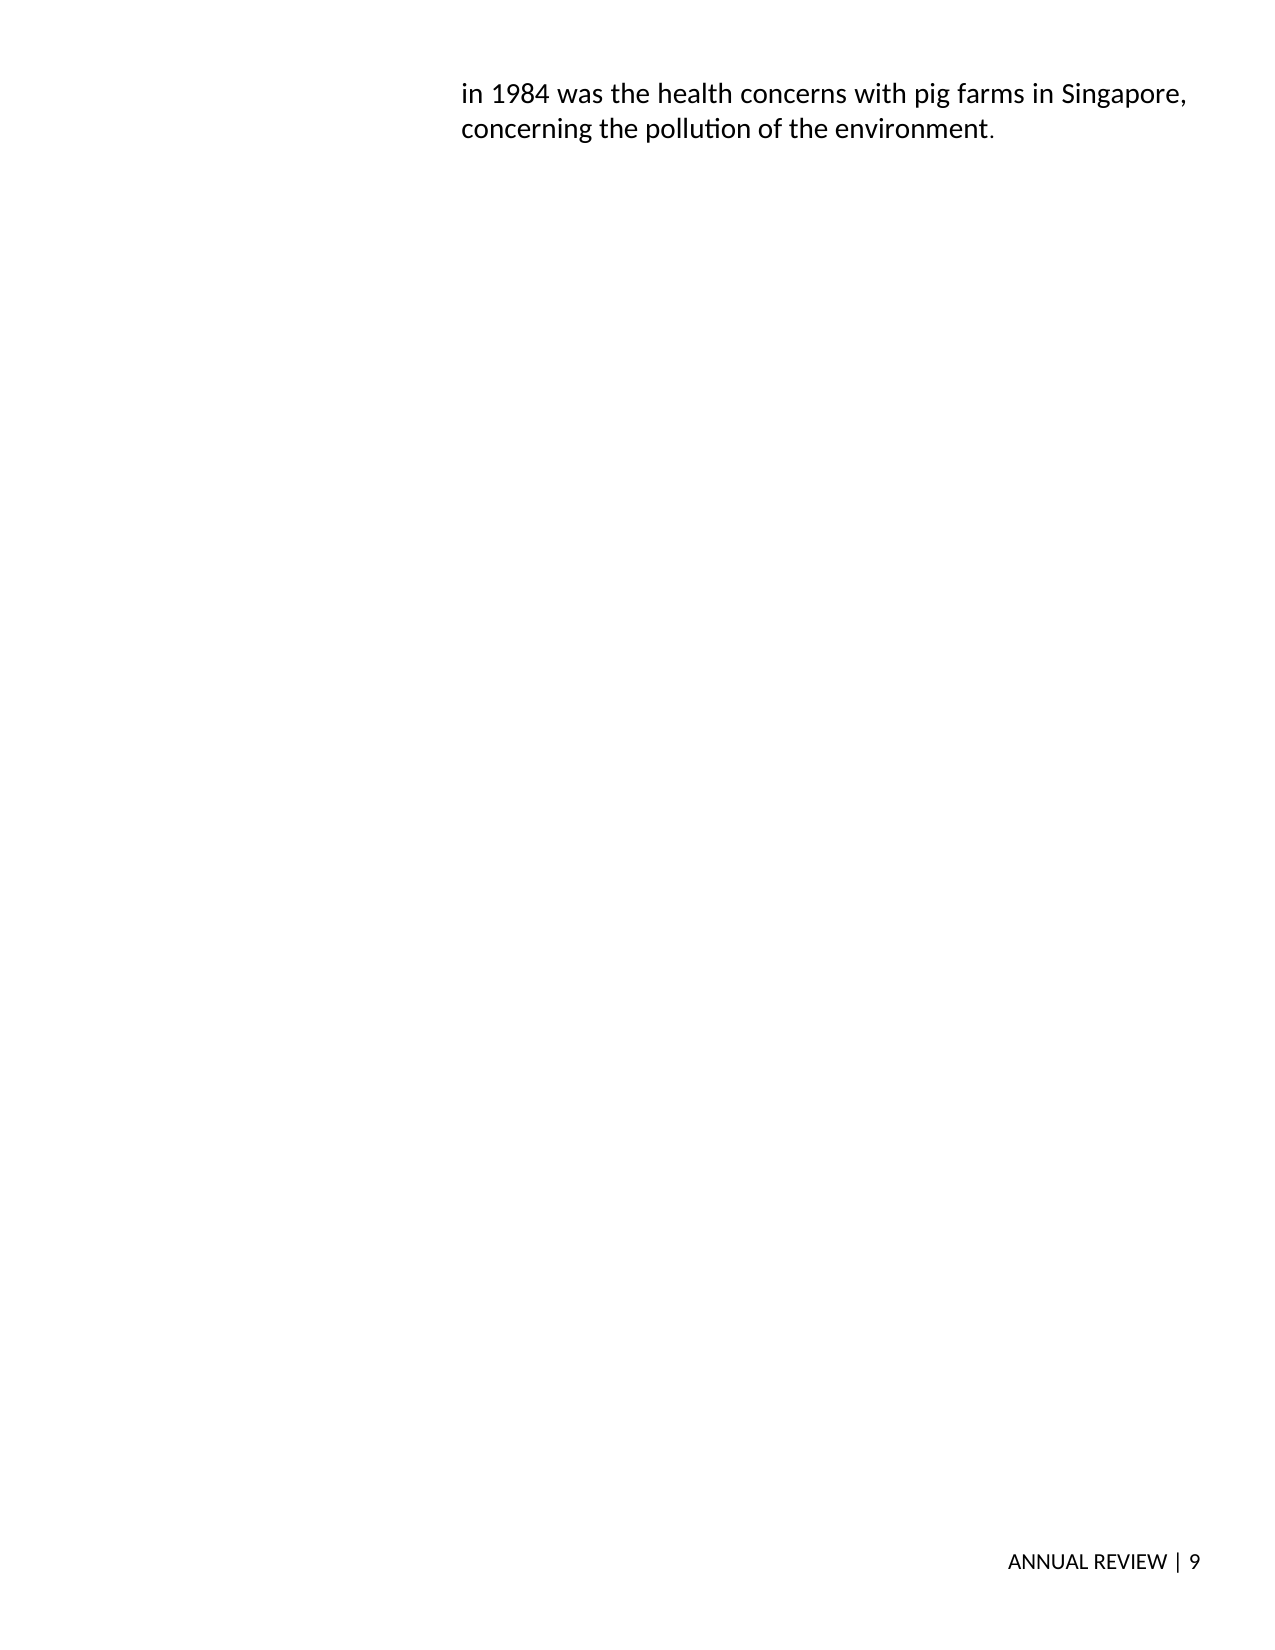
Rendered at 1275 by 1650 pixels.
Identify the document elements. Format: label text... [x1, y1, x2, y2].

table_cell [413, 75, 450, 146]
table_cell [75, 75, 412, 146]
table_cell in 1984 was the health concerns with pig farms in Singapore, concerning the pollution of the environment. [450, 75, 1200, 146]
